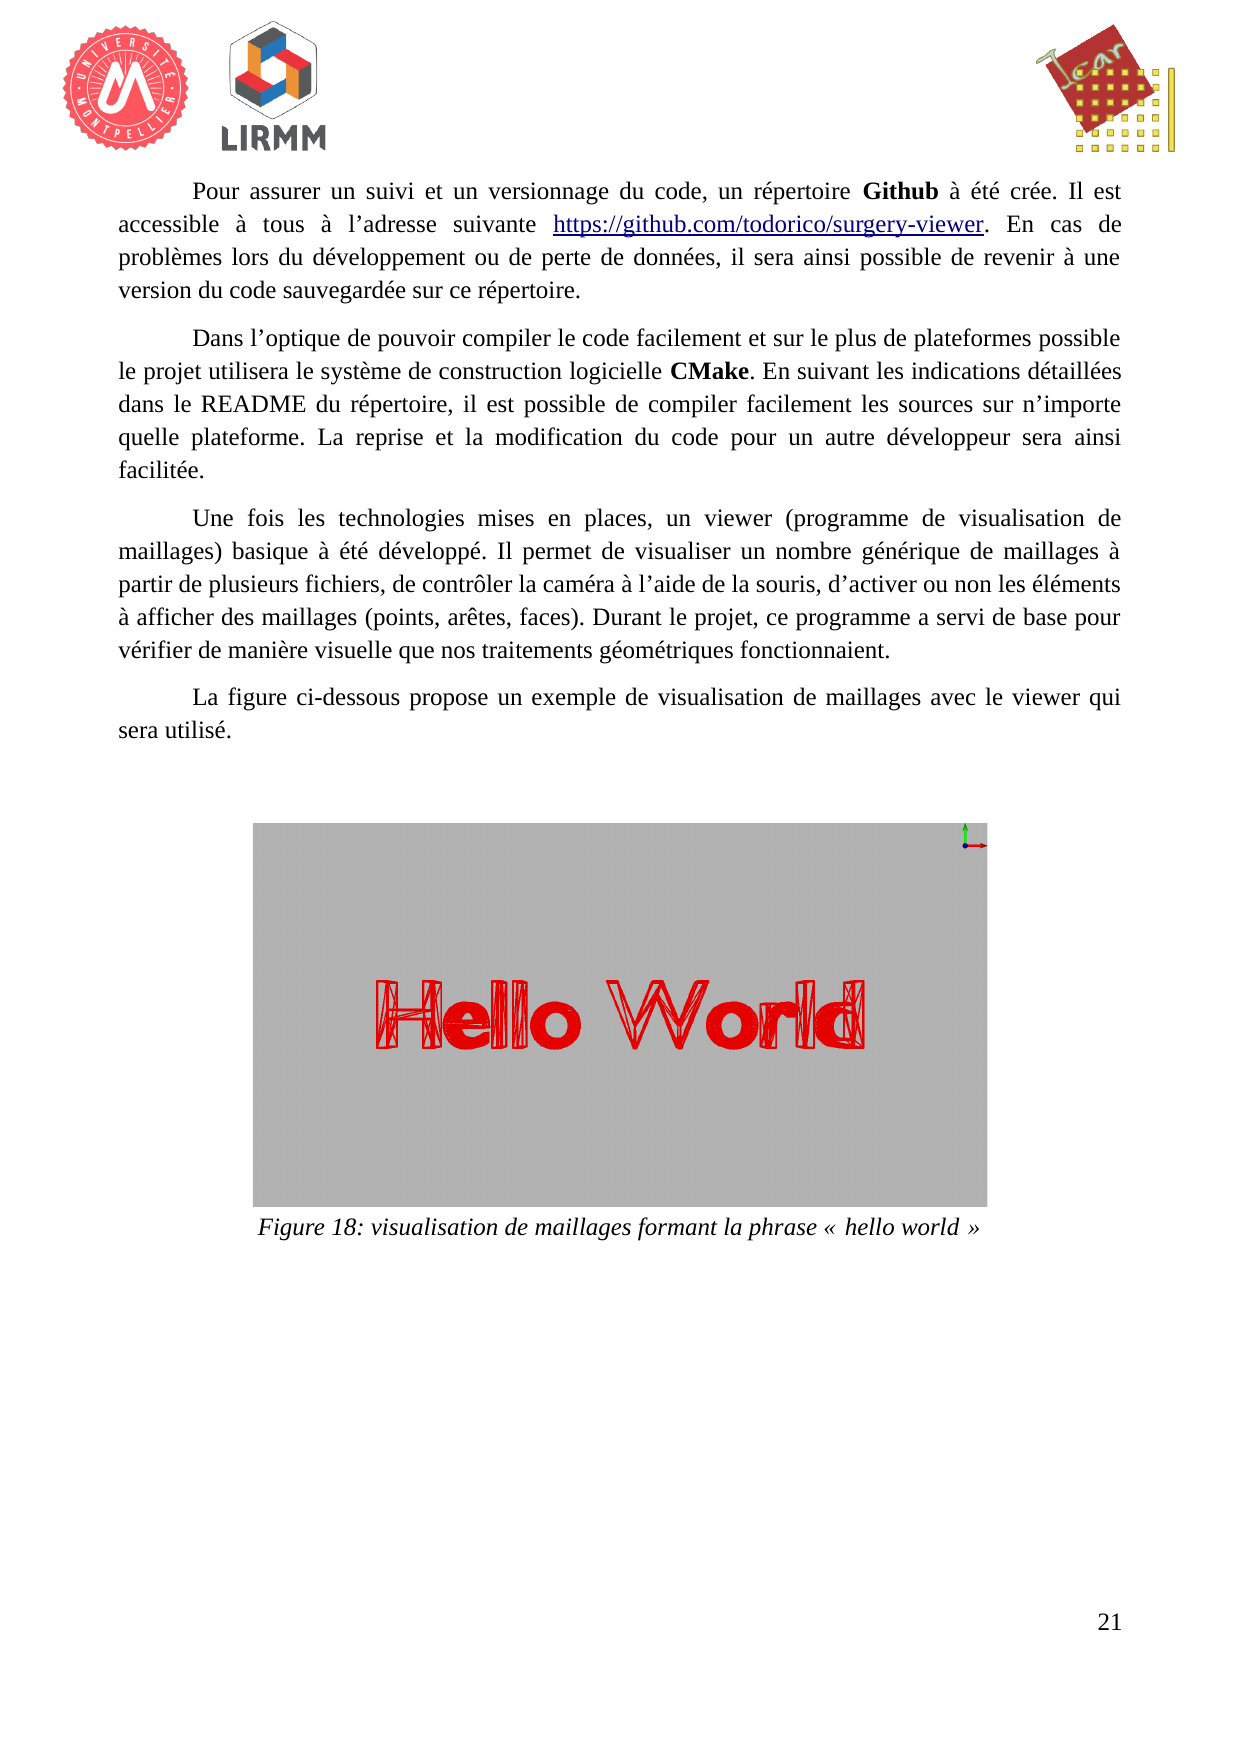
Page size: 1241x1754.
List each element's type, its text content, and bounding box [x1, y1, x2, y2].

picture [1025, 6, 1177, 154]
picture [203, 16, 343, 155]
picture [252, 823, 988, 1207]
text Une fois les technologies mises en places, un viewer (programme de visualisation de maillages) basique à été développé. Il permet de visualiser un nombre générique de maillages à partir de plusieurs fichiers, de contrôler la caméra à l’aide de la souris, d’activer ou non les éléments à afficher des maillages (points, arêtes, faces). Durant le projet, ce programme a servi de base pour vérifier de manière visuelle que nos traitements géométriques fonctionnaient. [118, 503, 1122, 663]
text Figure 18: visualisation de maillages formant la phrase « hello world » [253, 1207, 987, 1241]
text Pour assurer un suivi et un versionnage du code, un répertoire Github à été crée. Il est accessible à tous à l’adresse suivante https://github.com/todorico/surgery-viewer. En cas de problèmes lors du développement ou de perte de données, il sera ainsi possible de revenir à une version du code sauvegardée sur ce répertoire. [118, 176, 1122, 304]
text La figure ci-dessous propose un exemple de visualisation de maillages avec le viewer qui sera utilisé. [118, 682, 1122, 744]
text Dans l’optique de pouvoir compiler le code facilement et sur le plus de plateformes possible le projet utilisera le système de construction logicielle CMake. En suivant les indications détaillées dans le README du répertoire, il est possible de compiler facilement les sources sur n’importe quelle plateforme. La reprise et la modification du code pour un autre développeur sera ainsi facilitée. [118, 323, 1122, 484]
picture [57, 13, 201, 156]
